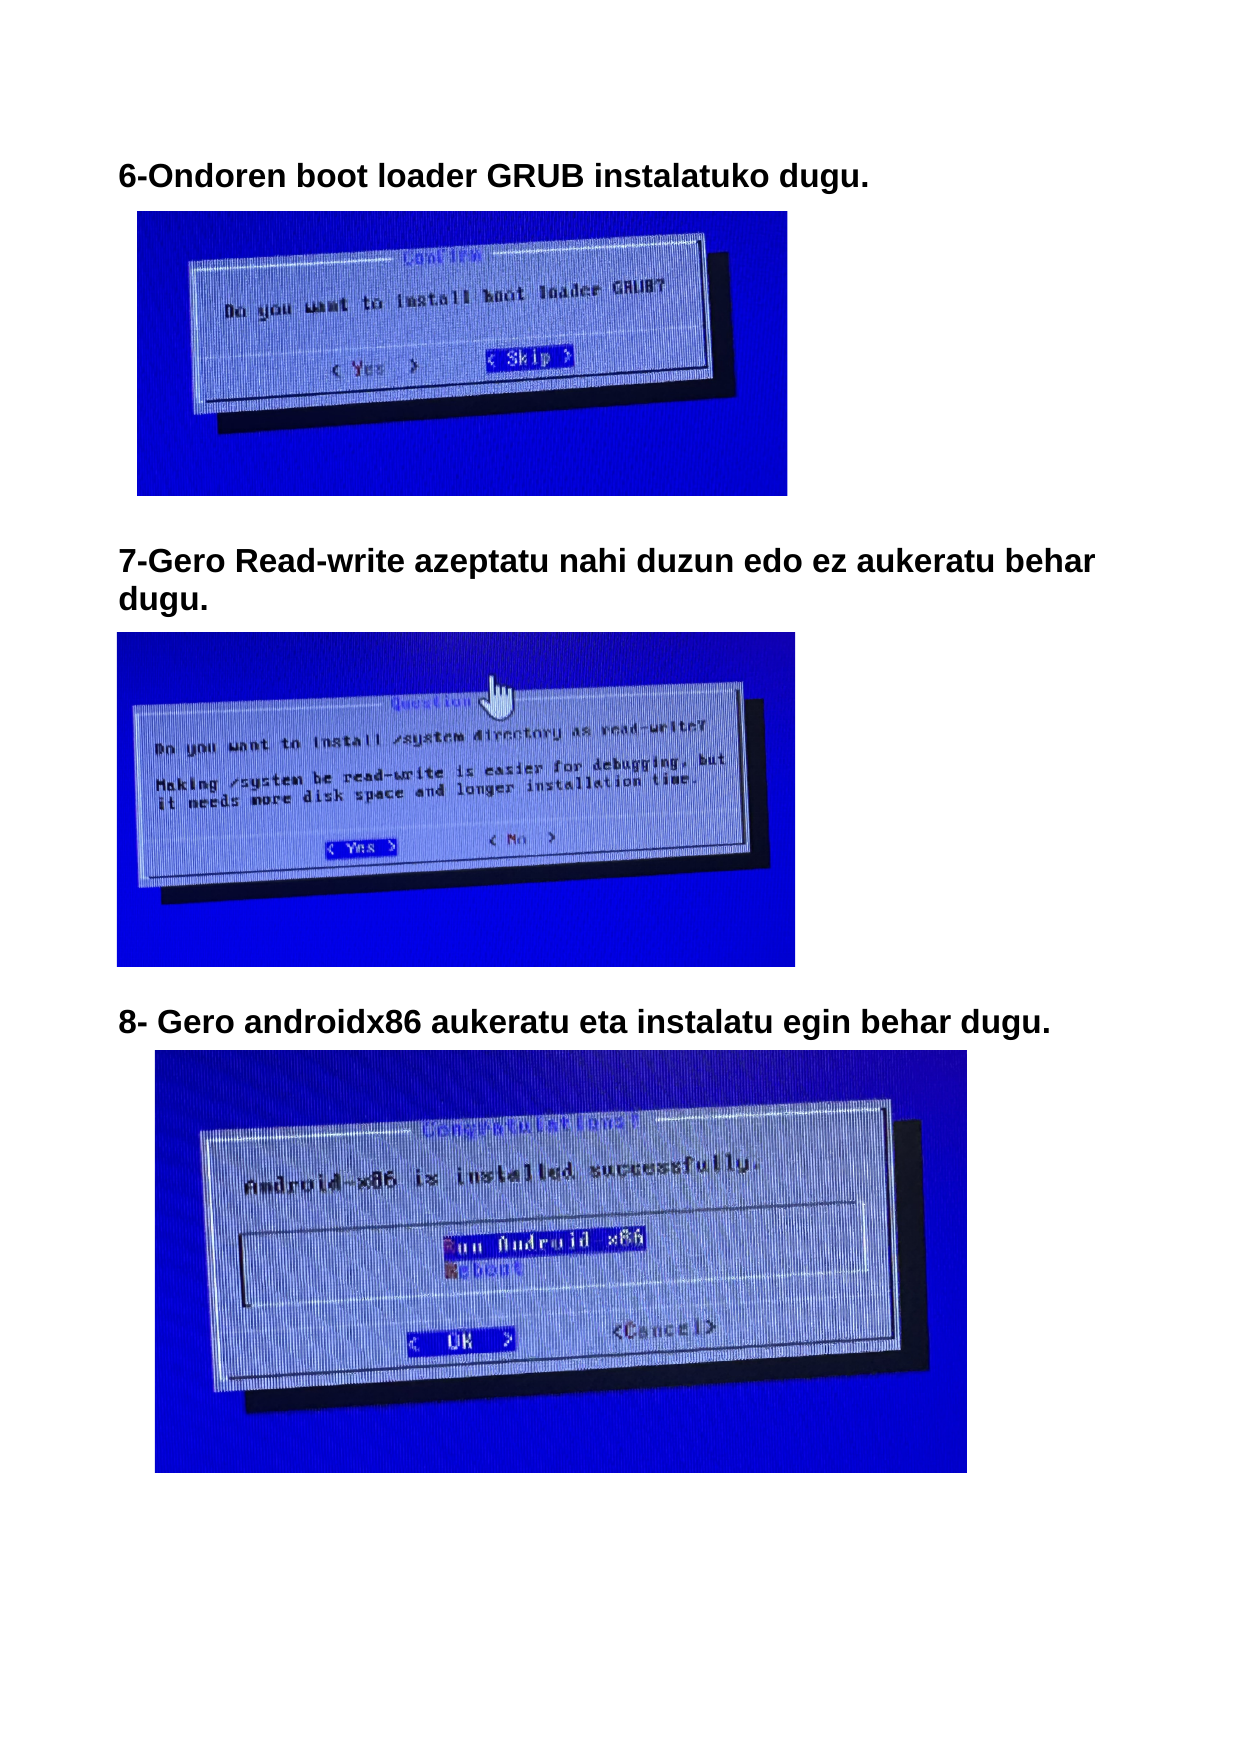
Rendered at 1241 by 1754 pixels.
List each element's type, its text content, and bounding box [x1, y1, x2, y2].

picture [154, 1252, 967, 1346]
text 6-Ondoren boot loader GRUB instalatuko dugu. [118, 157, 1122, 195]
picture [116, 821, 796, 895]
picture [248, 390, 788, 444]
text 8- Gero androidx86 aukeratu eta instalatu egin behar dugu. [118, 1002, 1122, 1041]
text 7-Gero Read-write azeptatu nahi duzun edo ez aukeratu behar dugu. [118, 541, 1122, 618]
